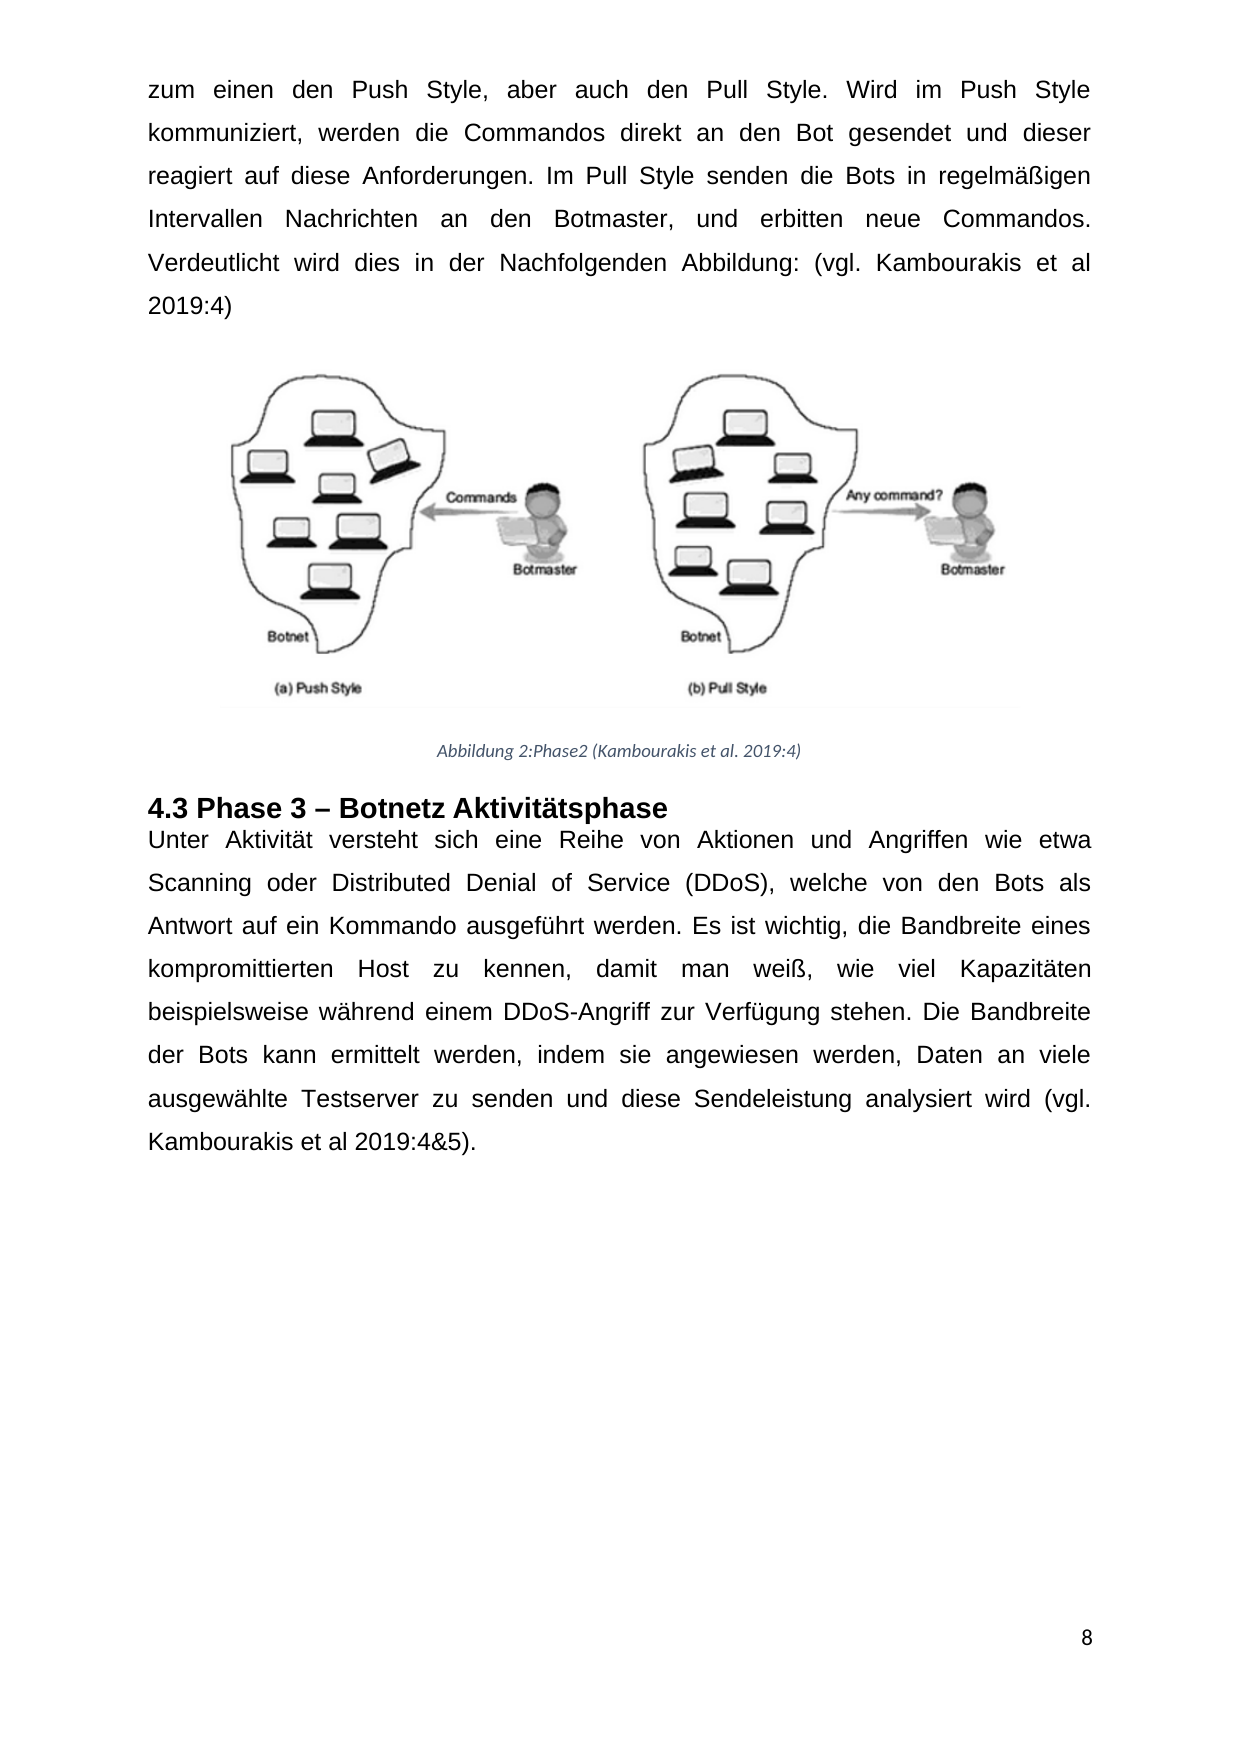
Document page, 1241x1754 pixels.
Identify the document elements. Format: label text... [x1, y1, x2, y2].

text zum einen den Push Style, aber auch den Pull Style. Wird im Push Style kommuniziert, werden die Commandos direkt an den Bot gesendet und dieser reagiert auf diese Anforderungen. Im Pull Style senden die Bots in regelmäßigen Intervallen Nachrichten an den Botmaster, und erbitten neue Commandos. Verdeutlicht wird dies in der Nachfolgenden Abbildung: (vgl. Kambourakis et al 2019:4) [148, 75, 1093, 319]
text Unter Aktivität versteht sich eine Reihe von Aktionen und Angriffen wie etwa Scanning oder Distributed Denial of Service (DDoS), welche von den Bots als Antwort auf ein Kommando ausgeführt werden. Es ist wichtig, die Bandbreite eines kompromittierten Host zu kennen, damit man weiß, wie viel Kapazitäten beispielsweise während einem DDoS-Angriff zur Verfügung stehen. Die Bandbreite der Bots kann ermittelt werden, indem sie angewiesen werden, Daten an viele ausgewählte Testserver zu senden und diese Sendeleistung analysiert wird (vgl. Kambourakis et al 2019:4&5). [148, 825, 1093, 1155]
subtitle 4.3 Phase 3 – Botnetz Aktivitätsphase [148, 791, 1093, 825]
text Abbildung 2:Phase2 (Kambourakis et al. 2019:4) [148, 739, 1093, 762]
